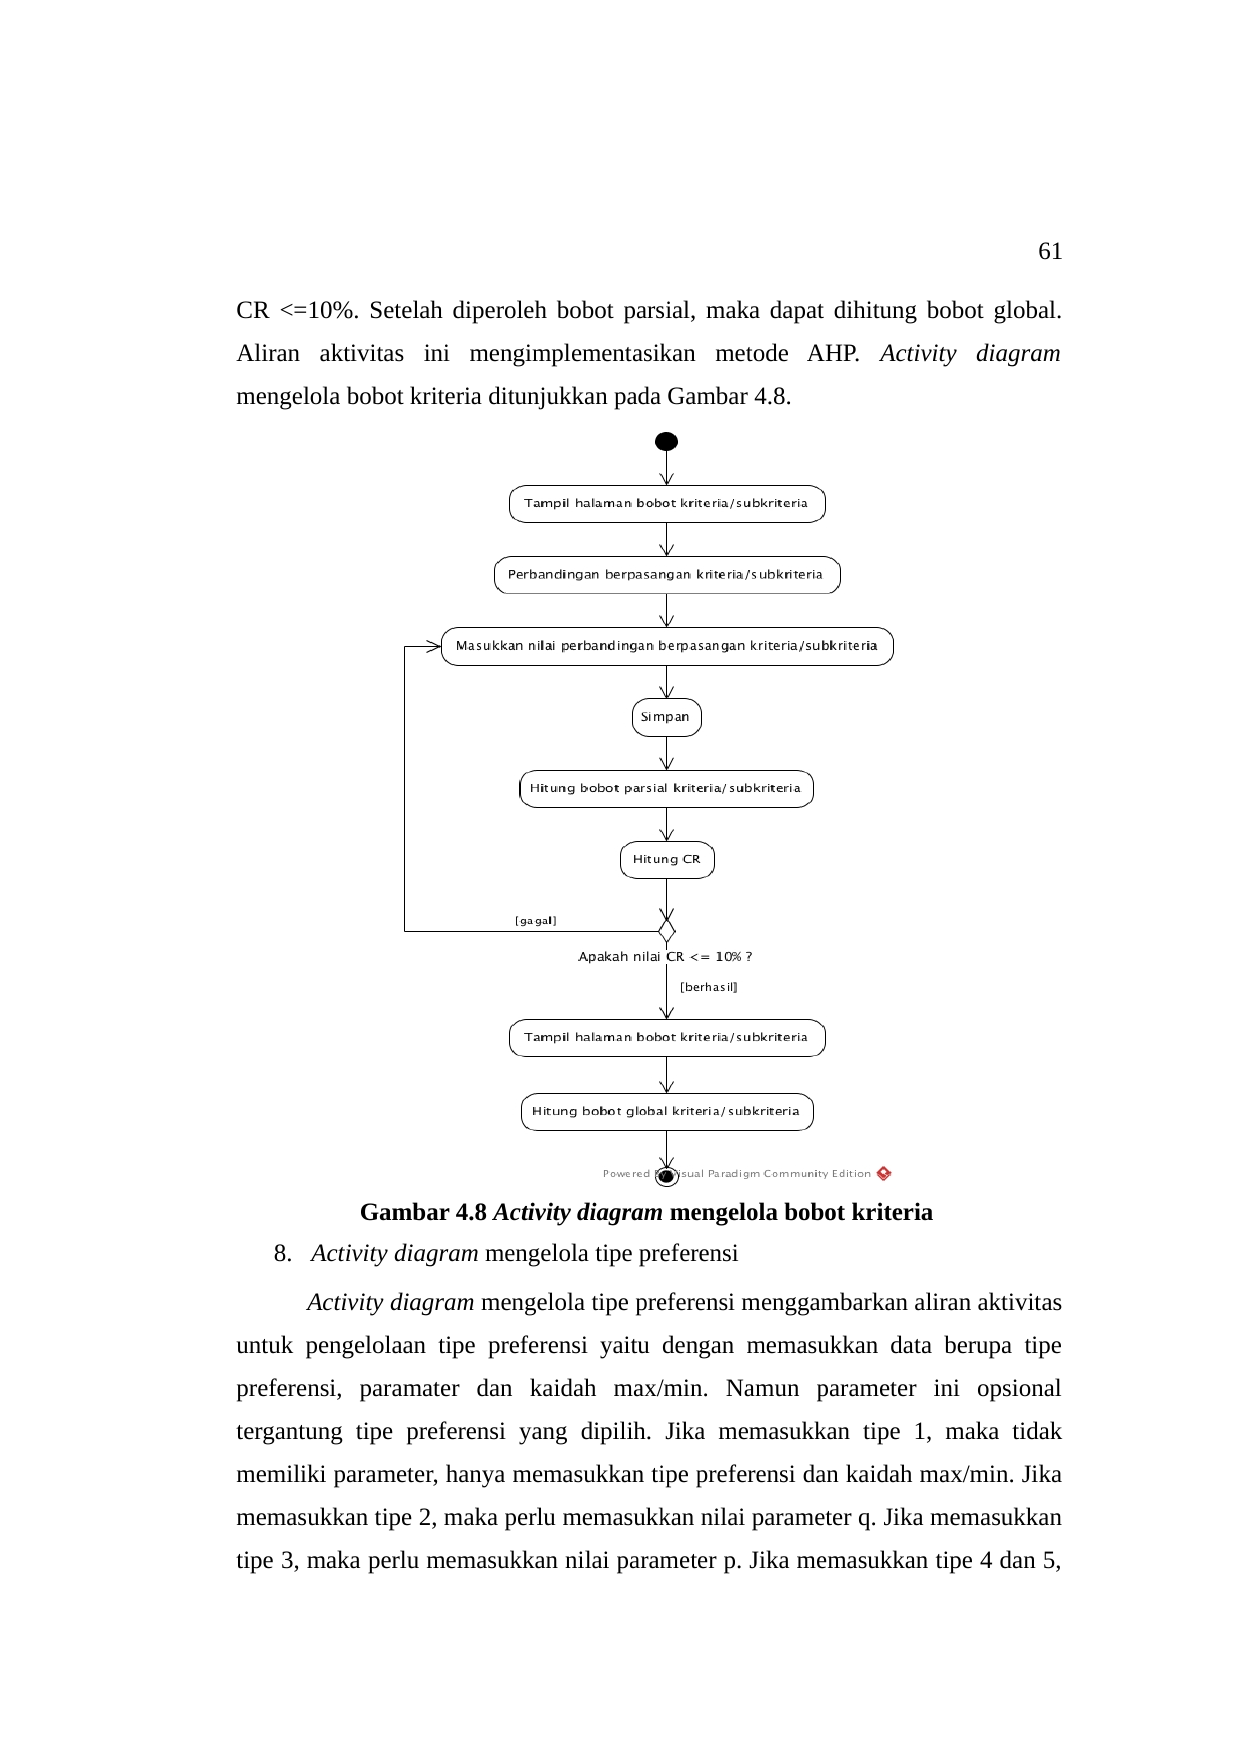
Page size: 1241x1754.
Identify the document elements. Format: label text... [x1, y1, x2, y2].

list Activity diagram mengelola tipe preferensi [274, 1238, 1063, 1266]
text Activity diagram mengelola tipe preferensi menggambarkan aliran aktivitas untuk pengelolaan tipe preferensi yaitu dengan memasukkan data berupa tipe preferensi, paramater dan kaidah max/min. Namun parameter ini opsional tergantung tipe preferensi yang dipilih. Jika memasukkan tipe 1, maka tidak memiliki parameter, hanya memasukkan tipe preferensi dan kaidah max/min. Jika memasukkan tipe 2, maka perlu memasukkan nilai parameter q. Jika memasukkan tipe 3, maka perlu memasukkan nilai parameter p. Jika memasukkan tipe 4 dan 5, [236, 1287, 1063, 1574]
text Gambar 4.8 Activity diagram mengelola bobot kriteria [236, 1197, 1063, 1225]
text CR <=10%. Setelah diperoleh bobot parsial, maka dapat dihitung bobot global. Aliran aktivitas ini mengimplementasikan metode AHP. Activity diagram mengelola bobot kriteria ditunjukkan pada Gambar 4.8. [236, 295, 1063, 410]
picture [402, 430, 898, 1189]
